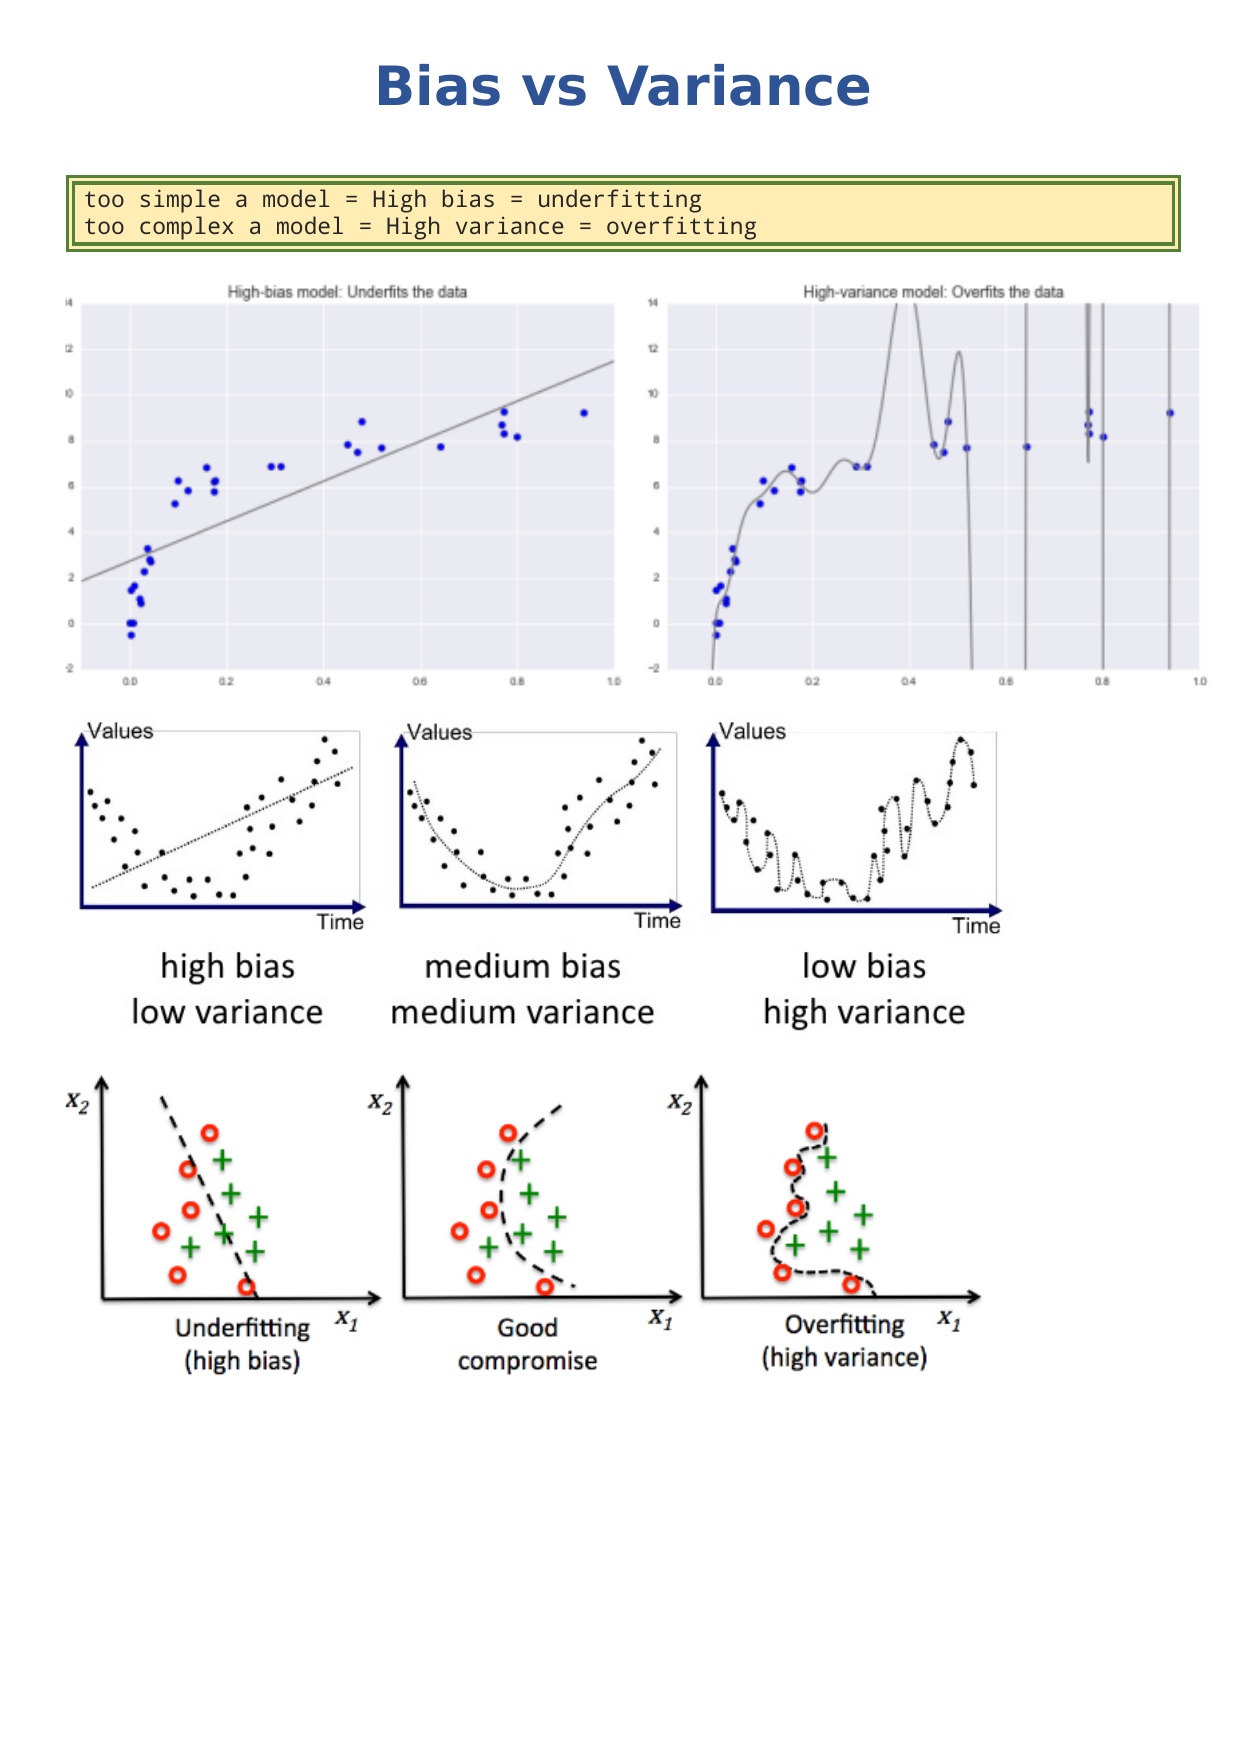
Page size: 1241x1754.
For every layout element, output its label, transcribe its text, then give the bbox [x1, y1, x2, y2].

picture [65, 280, 1214, 1041]
text Bias vs Variance [66, 55, 1181, 118]
picture [65, 1068, 986, 1387]
text too complex a model = High variance = overfitting [69, 202, 1178, 249]
text too simple a model = High bias = underfitting [69, 178, 1178, 202]
